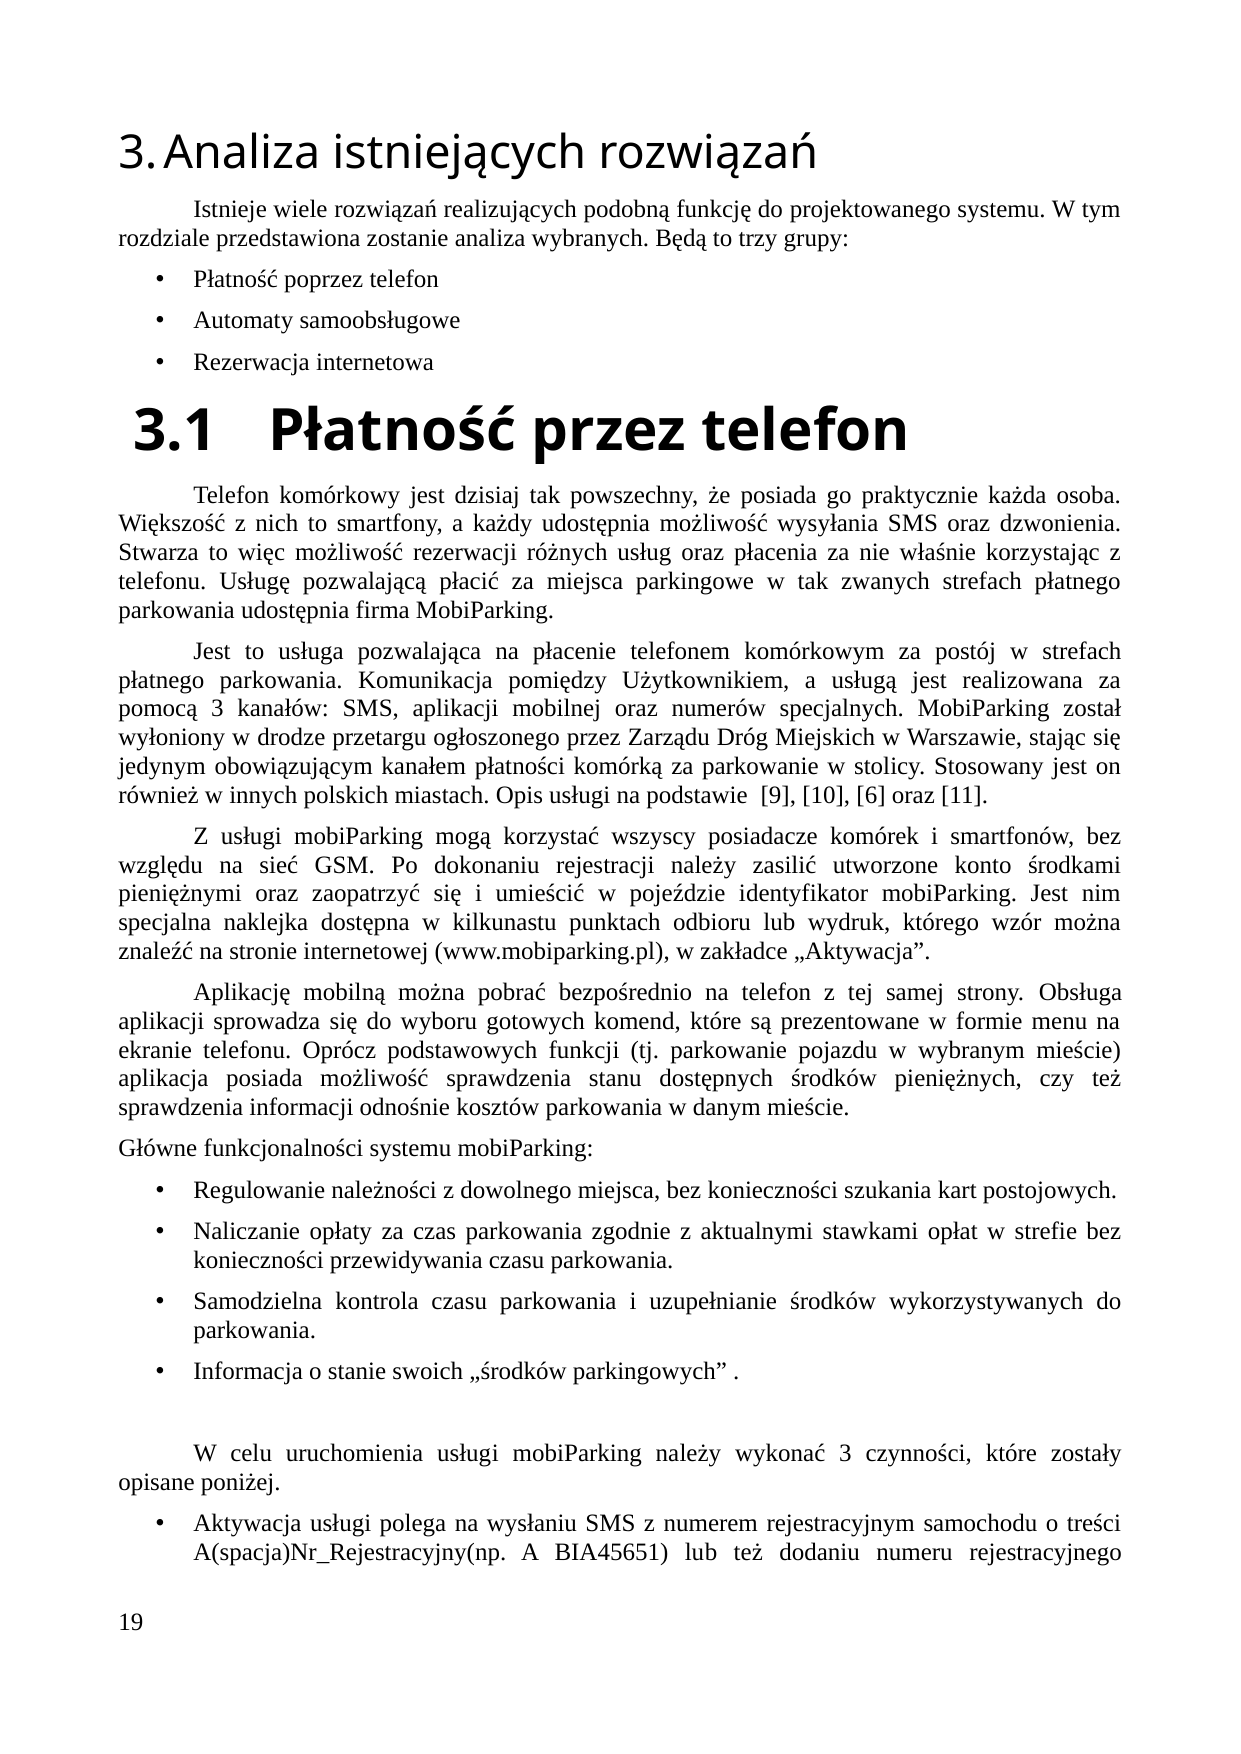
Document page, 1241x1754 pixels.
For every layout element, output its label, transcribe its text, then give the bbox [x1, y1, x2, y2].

text Główne funkcjonalności systemu mobiParking: [118, 1133, 1122, 1162]
list Płatność poprzez telefon [156, 264, 1122, 293]
list Aktywacja usługi polega na wysłaniu SMS z numerem rejestracyjnym samochodu o treści A(spacja)Nr_Rejestracyjny(np. A BIA45651) lub też dodaniu numeru rejestracyjnego [156, 1508, 1122, 1566]
list Automaty samoobsługowe [156, 305, 1122, 334]
text Z usługi mobiParking mogą korzystać wszyscy posiadacze komórek i smartfonów, bez względu na sieć GSM. Po dokonaniu rejestracji należy zasilić utworzone konto środkami pieniężnymi oraz zaopatrzyć się i umieścić w pojeździe identyfikator mobiParking. Jest nim specjalna naklejka dostępna w kilkunastu punktach odbioru lub wydruk, którego wzór można znaleźć na stronie internetowej (www.mobiparking.pl), w zakładce „Aktywacja”. [118, 821, 1122, 965]
list Naliczanie opłaty za czas parkowania zgodnie z aktualnymi stawkami opłat w strefie bez konieczności przewidywania czasu parkowania. [156, 1216, 1122, 1273]
text Aplikację mobilną można pobrać bezpośrednio na telefon z tej samej strony. Obsługa aplikacji sprowadza się do wyboru gotowych komend, które są prezentowane w formie menu na ekranie telefonu. Oprócz podstawowych funkcji (tj. parkowanie pojazdu w wybranym mieście) aplikacja posiada możliwość sprawdzenia stanu dostępnych środków pieniężnych, czy też sprawdzenia informacji odnośnie kosztów parkowania w danym mieście. [118, 977, 1122, 1121]
list Samodzielna kontrola czasu parkowania i uzupełnianie środków wykorzystywanych do parkowania. [156, 1286, 1122, 1343]
list Informacja o stanie swoich „środków parkingowych” . [156, 1356, 1122, 1385]
text Istnieje wiele rozwiązań realizujących podobną funkcję do projektowanego systemu. W tym rozdziale przedstawiona zostanie analiza wybranych. Będą to trzy grupy: [118, 194, 1122, 252]
list Regulowanie należności z dowolnego miejsca, bez konieczności szukania kart postojowych. [156, 1175, 1122, 1203]
subtitle Płatność przez telefon [118, 388, 1122, 467]
subtitle Analiza istniejących rozwiązań [118, 118, 1122, 182]
text W celu uruchomienia usługi mobiParking należy wykonać 3 czynności, które zostały opisane poniżej. [118, 1438, 1122, 1496]
text Telefon komórkowy jest dzisiaj tak powszechny, że posiada go praktycznie każda osoba. Większość z nich to smartfony, a każdy udostępnia możliwość wysyłania SMS oraz dzwonienia. Stwarza to więc możliwość rezerwacji różnych usług oraz płacenia za nie właśnie korzystając z telefonu. Usługę pozwalającą płacić za miejsca parkingowe w tak zwanych strefach płatnego parkowania udostępnia firma MobiParking. [118, 480, 1122, 623]
list Rezerwacja internetowa [156, 347, 1122, 375]
text Jest to usługa pozwalająca na płacenie telefonem komórkowym za postój w strefach płatnego parkowania. Komunikacja pomiędzy Użytkownikiem, a usługą jest realizowana za pomocą 3 kanałów: SMS, aplikacji mobilnej oraz numerów specjalnych. MobiParking został wyłoniony w drodze przetargu ogłoszonego przez Zarządu Dróg Miejskich w Warszawie, stając się jedynym obowiązującym kanałem płatności komórką za parkowanie w stolicy. Stosowany jest on również w innych polskich miastach. Opis usługi na podstawie [9], [10], [6] oraz [11]. [118, 636, 1122, 808]
